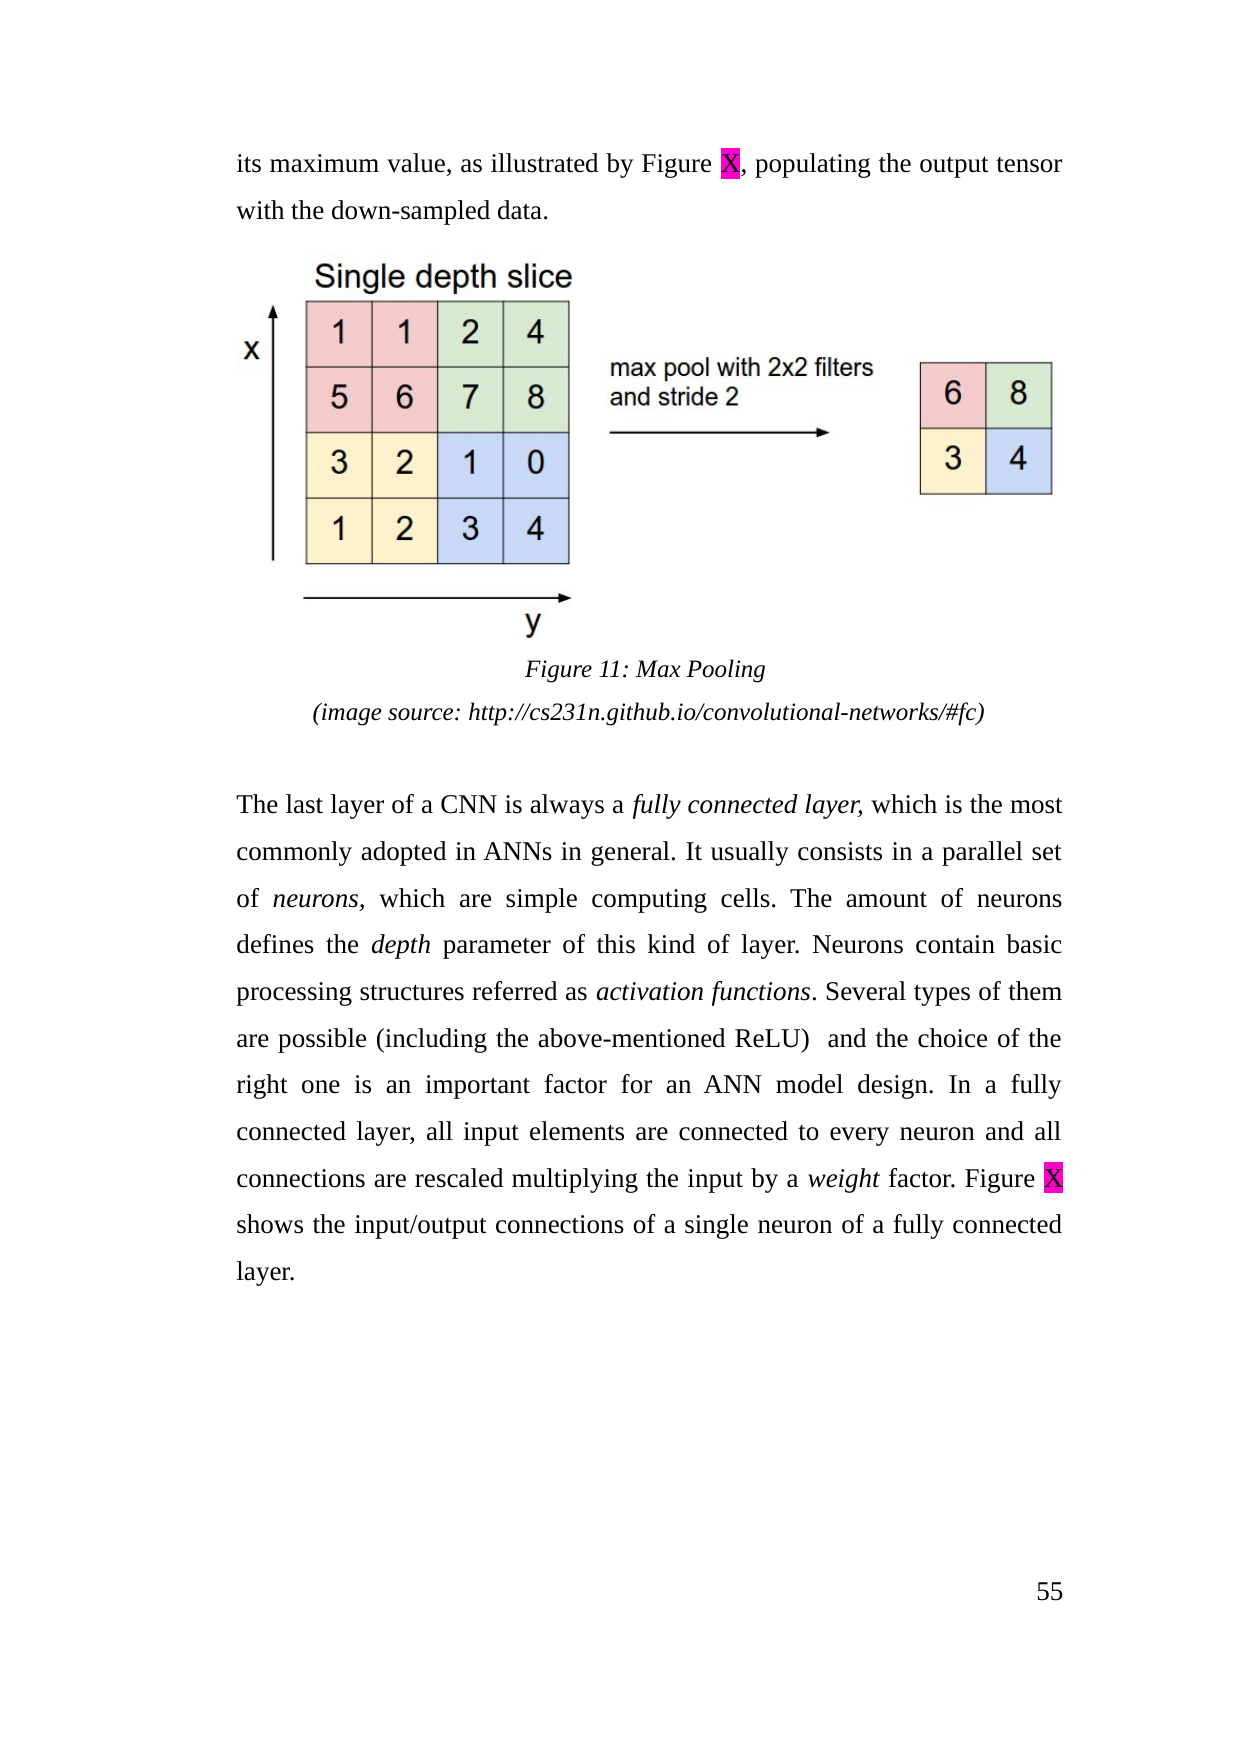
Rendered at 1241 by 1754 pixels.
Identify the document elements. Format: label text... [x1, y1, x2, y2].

picture [236, 253, 1063, 640]
text its maximum value, as illustrated by Figure X, populating the output tensor with the down-sampled data. [236, 148, 1063, 225]
text The last layer of a CNN is always a fully connected layer, which is the most commonly adopted in ANNs in general. It usually consists in a parallel set of neurons, which are simple computing cells. The amount of neurons defines the depth parameter of this kind of layer. Neurons contain basic processing structures referred as activation functions. Several types of them are possible (including the above-mentioned ReLU) and the choice of the right one is an important factor for an ANN model design. In a fully connected layer, all input elements are connected to every neuron and all connections are rescaled multiplying the input by a weight factor. Figure X shows the input/output connections of a single neuron of a fully connected layer. [236, 788, 1063, 1286]
text Figure 11: Max Pooling (image source: http://cs231n.github.io/convolutional-networks/#fc) [236, 640, 1063, 726]
